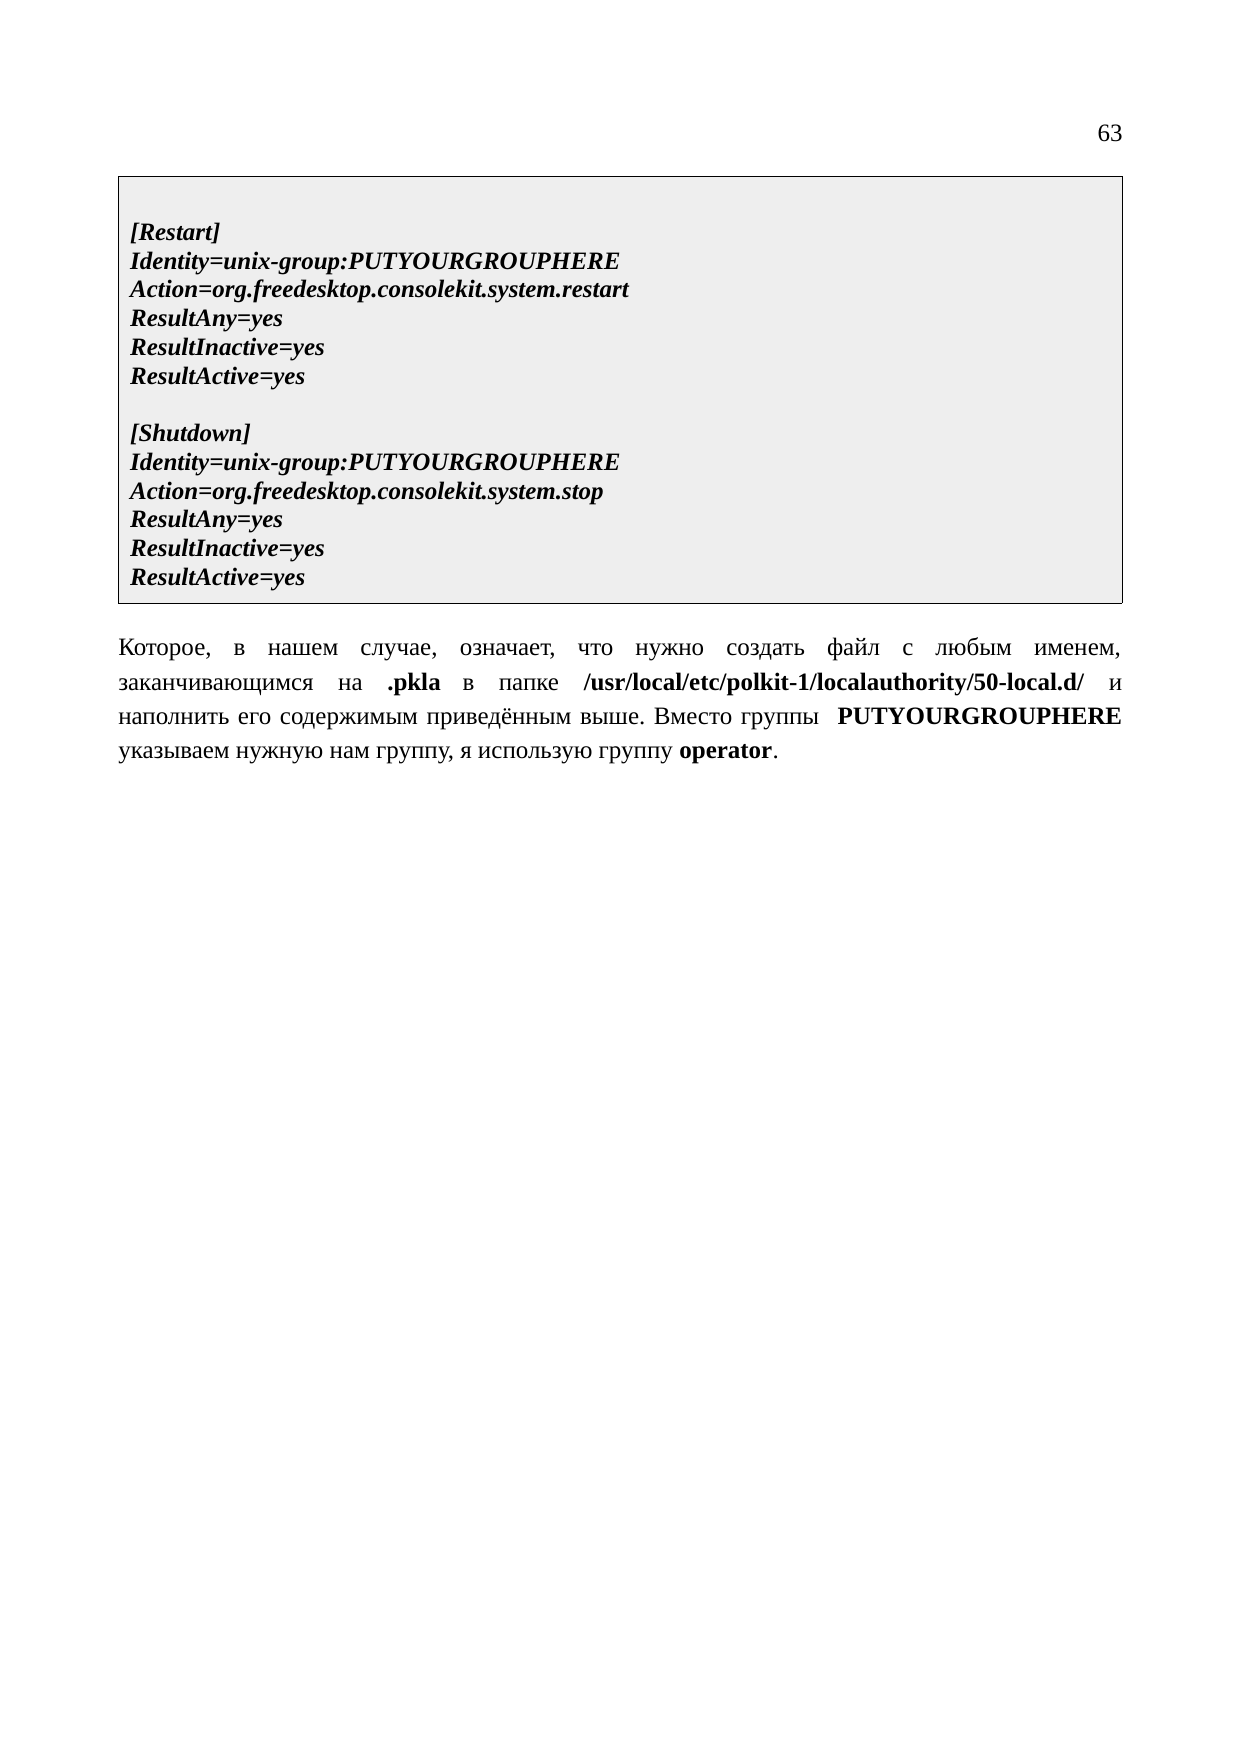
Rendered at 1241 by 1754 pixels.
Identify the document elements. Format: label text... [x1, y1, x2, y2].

text Identity=unix-group:PUTYOURGROUPHERE [119, 435, 1122, 464]
text ResultAny=yes [119, 291, 1122, 320]
text ResultActive=yes [119, 349, 1122, 378]
text Action=org.freedesktop.consolekit.system.restart [119, 263, 1122, 291]
text [Shutdown] [119, 406, 1122, 435]
text [Restart] [119, 205, 1122, 234]
text ResultAny=yes [119, 493, 1122, 521]
text Которое, в нашем случае, означает, что нужно создать файл с любым именем, заканчивающимся на .pkla в папке /usr/local/etc/polkit-1/localauthority/50-local.d/ и наполнить его содержимым приведённым выше. Вместо группы PUTYOURGROUPHERE указываем нужную нам группу, я использую группу operator. [118, 632, 1122, 764]
text Action=org.freedesktop.consolekit.system.stop [119, 464, 1122, 493]
text ResultActive=yes [119, 550, 1122, 603]
text Identity=unix-group:PUTYOURGROUPHERE [119, 234, 1122, 263]
text ResultInactive=yes [119, 521, 1122, 550]
text ResultInactive=yes [119, 320, 1122, 349]
